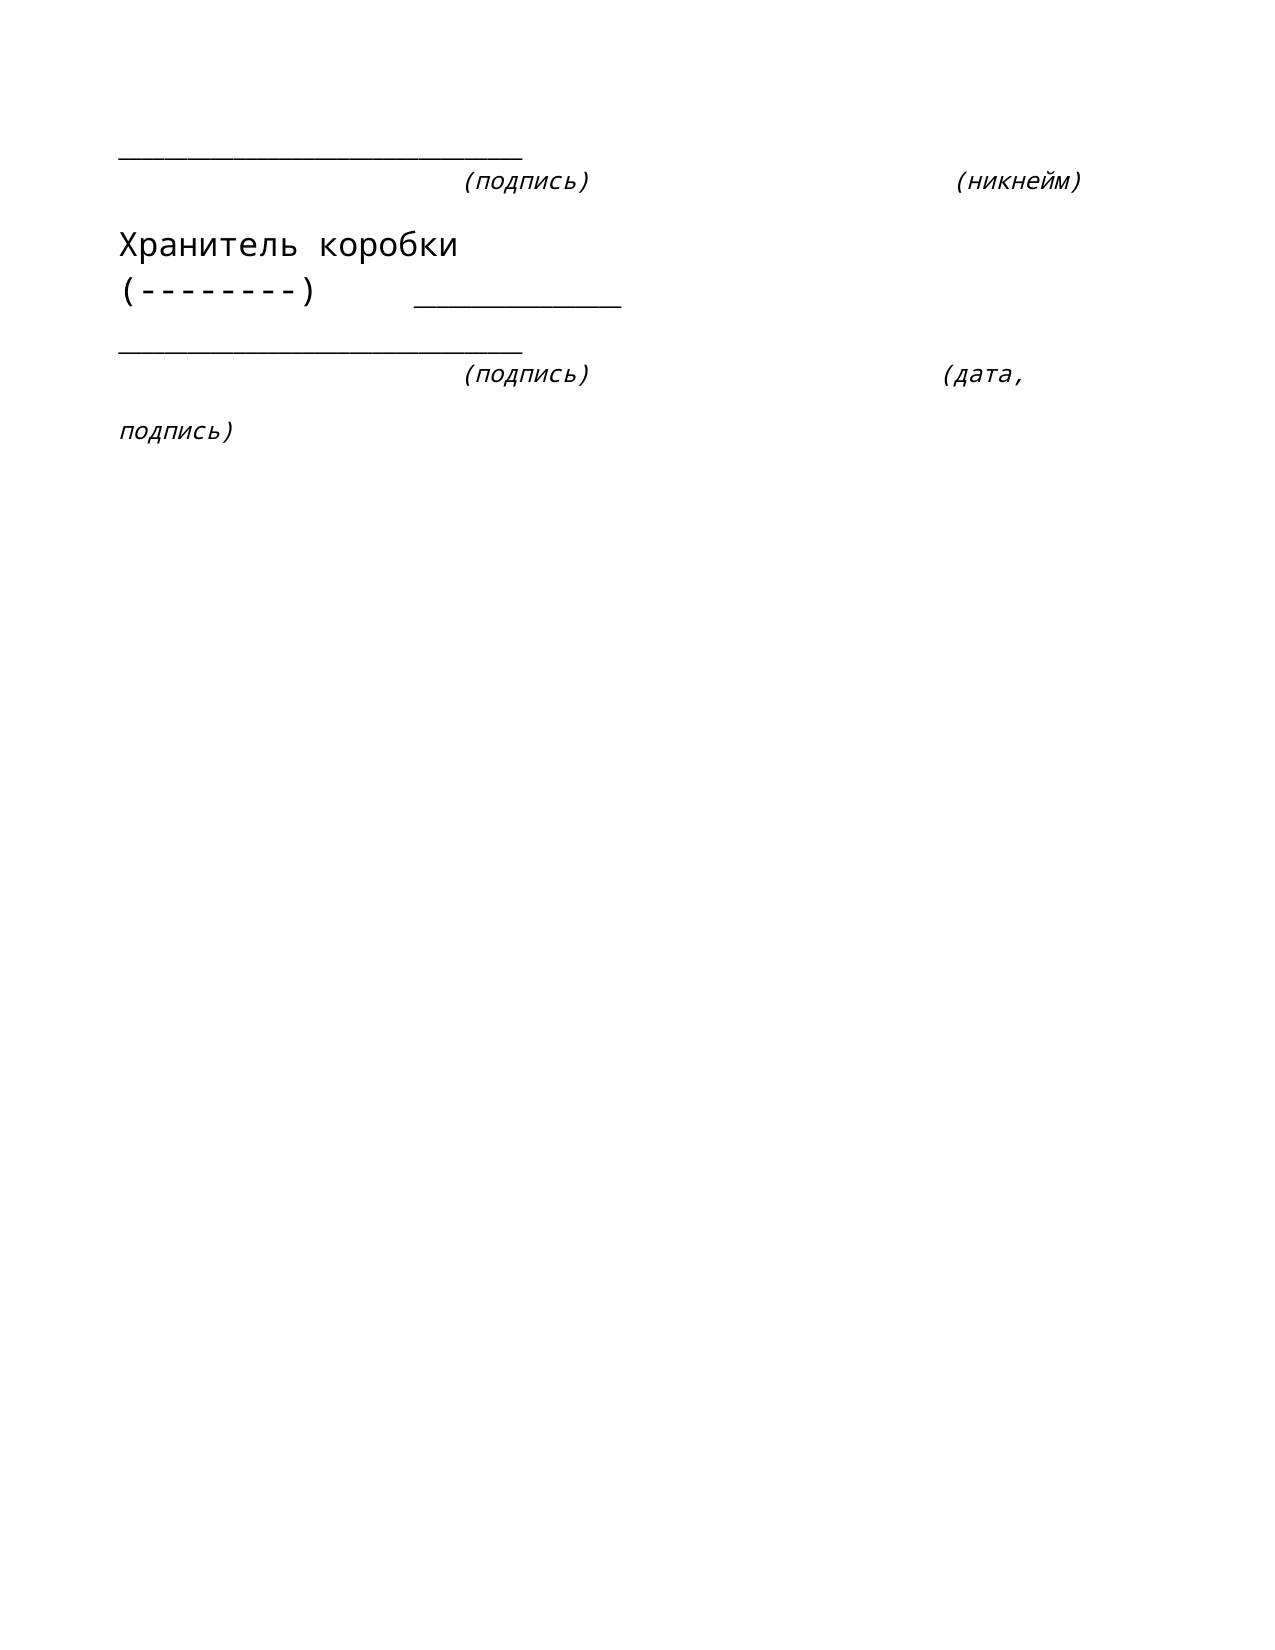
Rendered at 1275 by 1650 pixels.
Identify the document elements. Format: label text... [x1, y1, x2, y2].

text CEO\Модератор М8 (Анатолий Ч.) __________________ Выпускник ___________________________________ (подпись) (имя) Модератор М7 (--------) __________________ ___________________________________ [118, 118, 1157, 163]
text (подпись) (никнейм) Хранитель коробки (--------) __________________ ___________________________________ [118, 163, 1157, 357]
text (подпись) (дата, подпись) [118, 357, 1157, 470]
